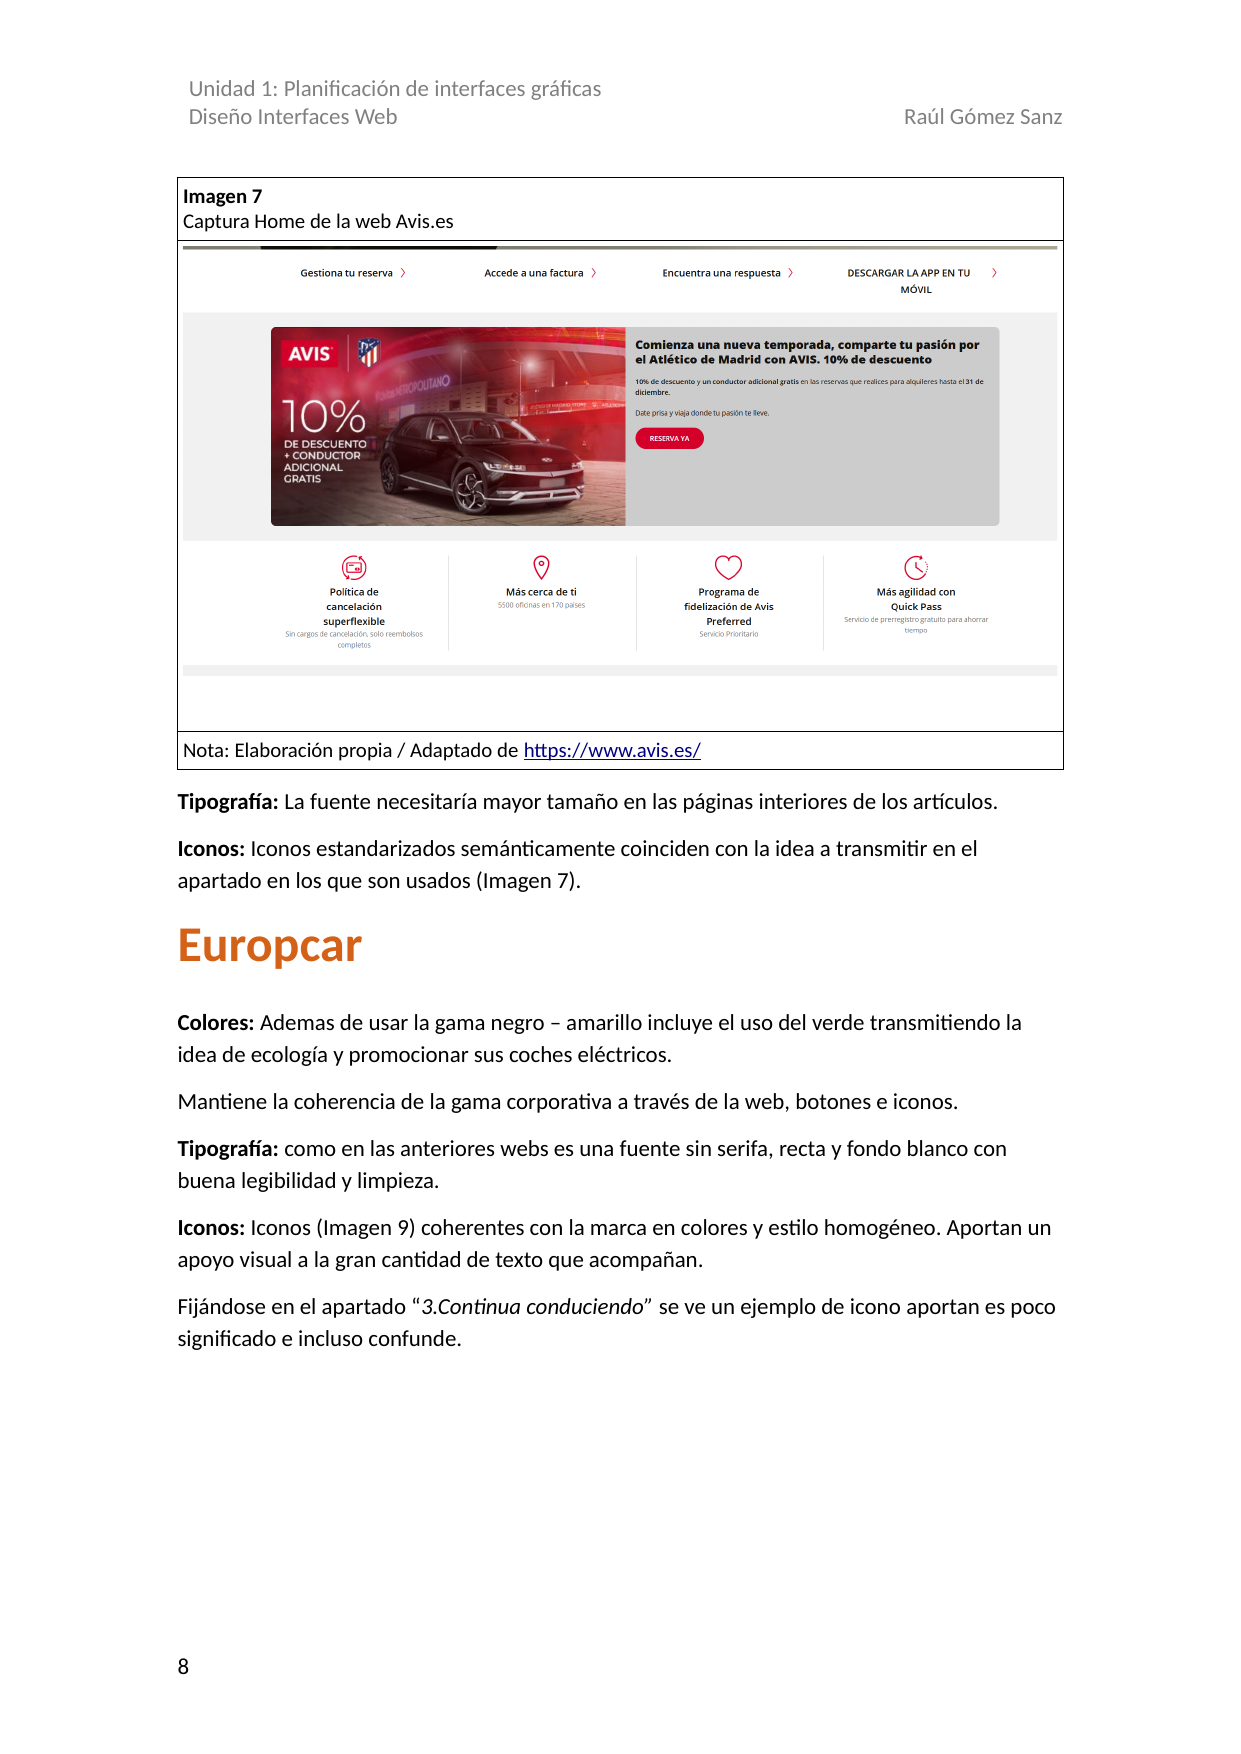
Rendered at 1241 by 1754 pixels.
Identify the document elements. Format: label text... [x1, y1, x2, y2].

text Tipografía: como en las anteriores webs es una fuente sin serifa, recta y fondo blanco con buena legibilidad y limpieza. [177, 1134, 1063, 1194]
text Iconos: Iconos estandarizados semánticamente coinciden con la idea a transmitir en el apartado en los que son usados (Imagen 7). [177, 834, 1063, 894]
table_header Imagen 7 Captura Home de la web Avis.es [178, 178, 1063, 240]
text Tipografía: La fuente necesitaría mayor tamaño en las páginas interiores de los artículos. [177, 787, 1063, 815]
text Colores: Ademas de usar la gama negro – amarillo incluye el uso del verde transmitiendo la idea de ecología y promocionar sus coches eléctricos. [177, 1008, 1063, 1068]
text Mantiene la coherencia de la gama corporativa a través de la web, botones e iconos. [177, 1087, 1063, 1115]
table_cell [178, 241, 1063, 731]
subtitle Europcar [177, 913, 1063, 974]
text Fijándose en el apartado “3.Continua conduciendo” se ve un ejemplo de icono aportan es poco significado e incluso confunde. [177, 1292, 1063, 1352]
picture [182, 246, 1058, 676]
text Iconos: Iconos (Imagen 9) coherentes con la marca en colores y estilo homogéneo. Aportan un apoyo visual a la gran cantidad de texto que acompañan. [177, 1213, 1063, 1273]
table_cell Nota: Elaboración propia / Adaptado de https://www.avis.es/ [178, 732, 1063, 768]
